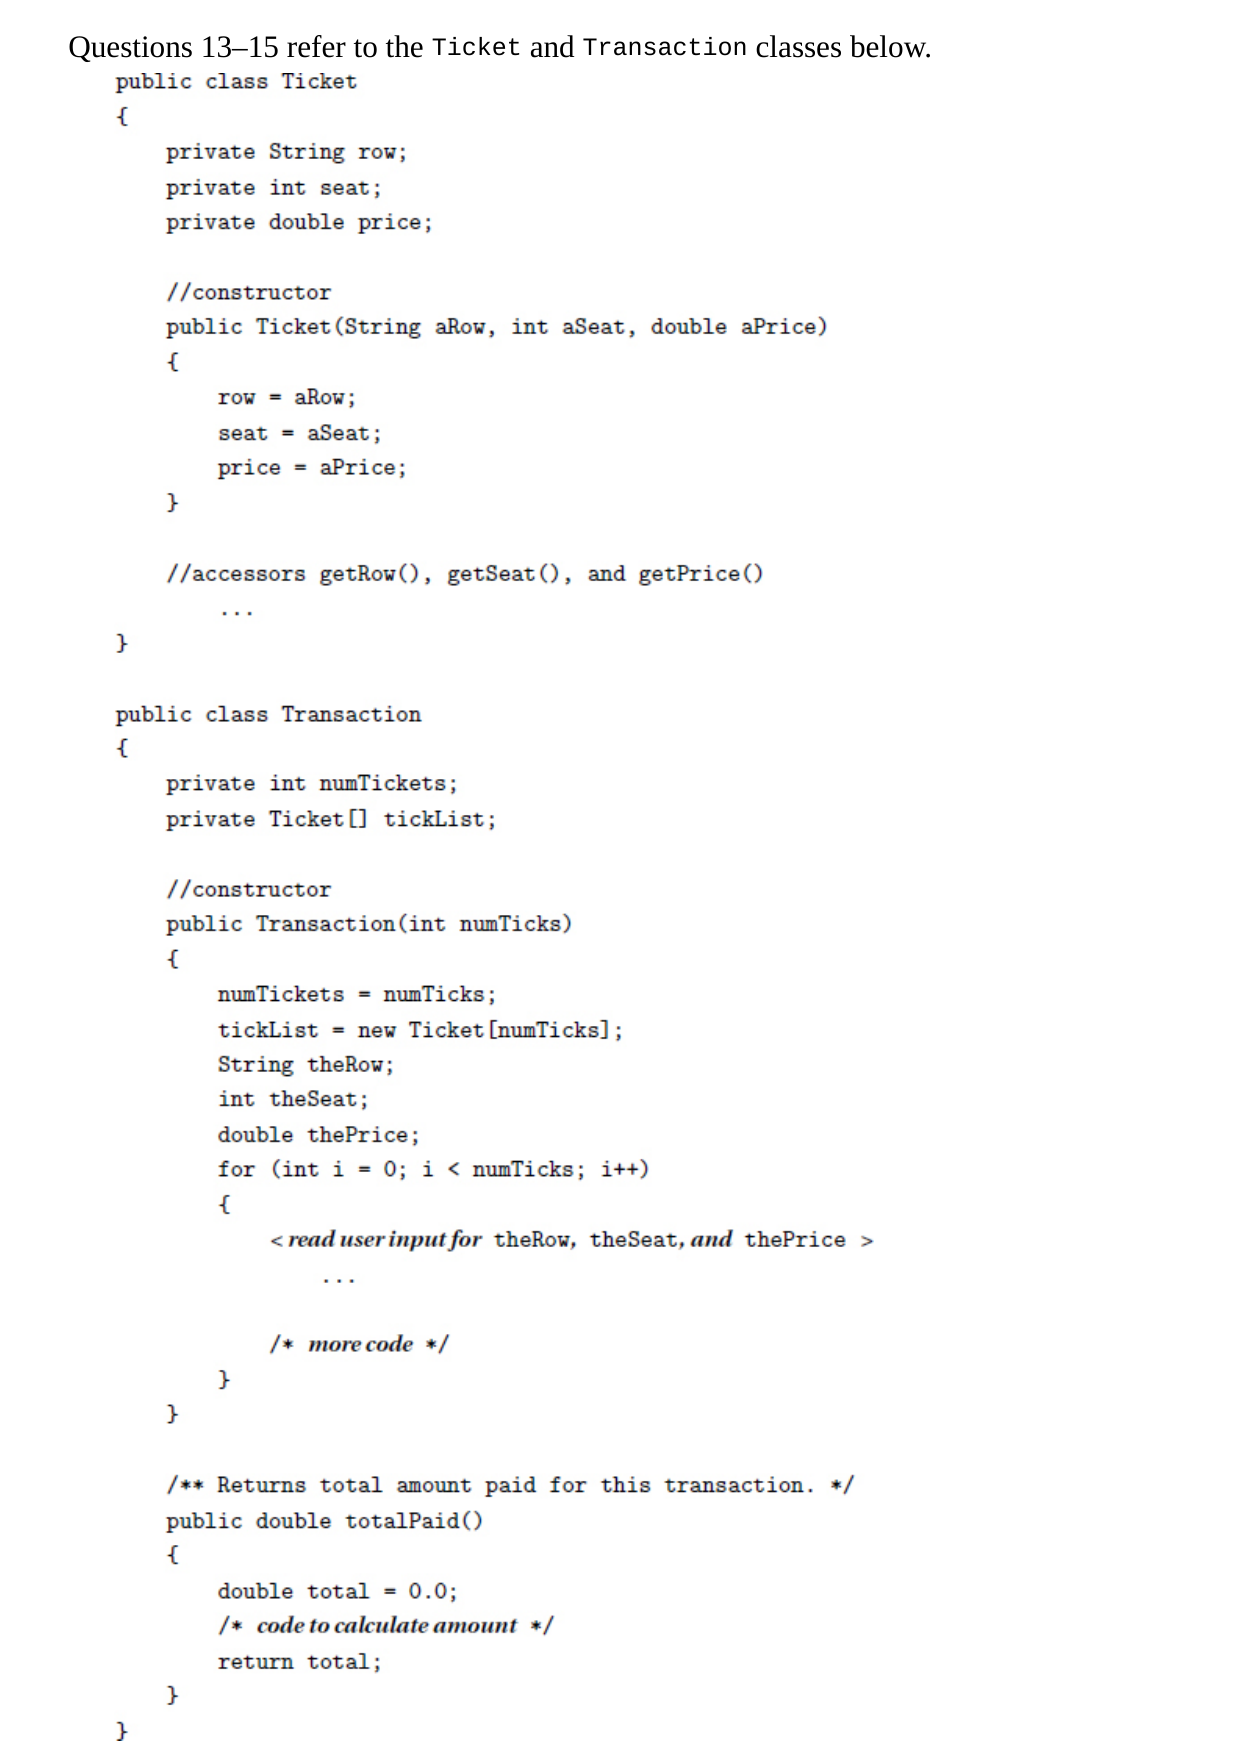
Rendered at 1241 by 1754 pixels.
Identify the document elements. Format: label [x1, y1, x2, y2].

picture [114, 73, 874, 1741]
